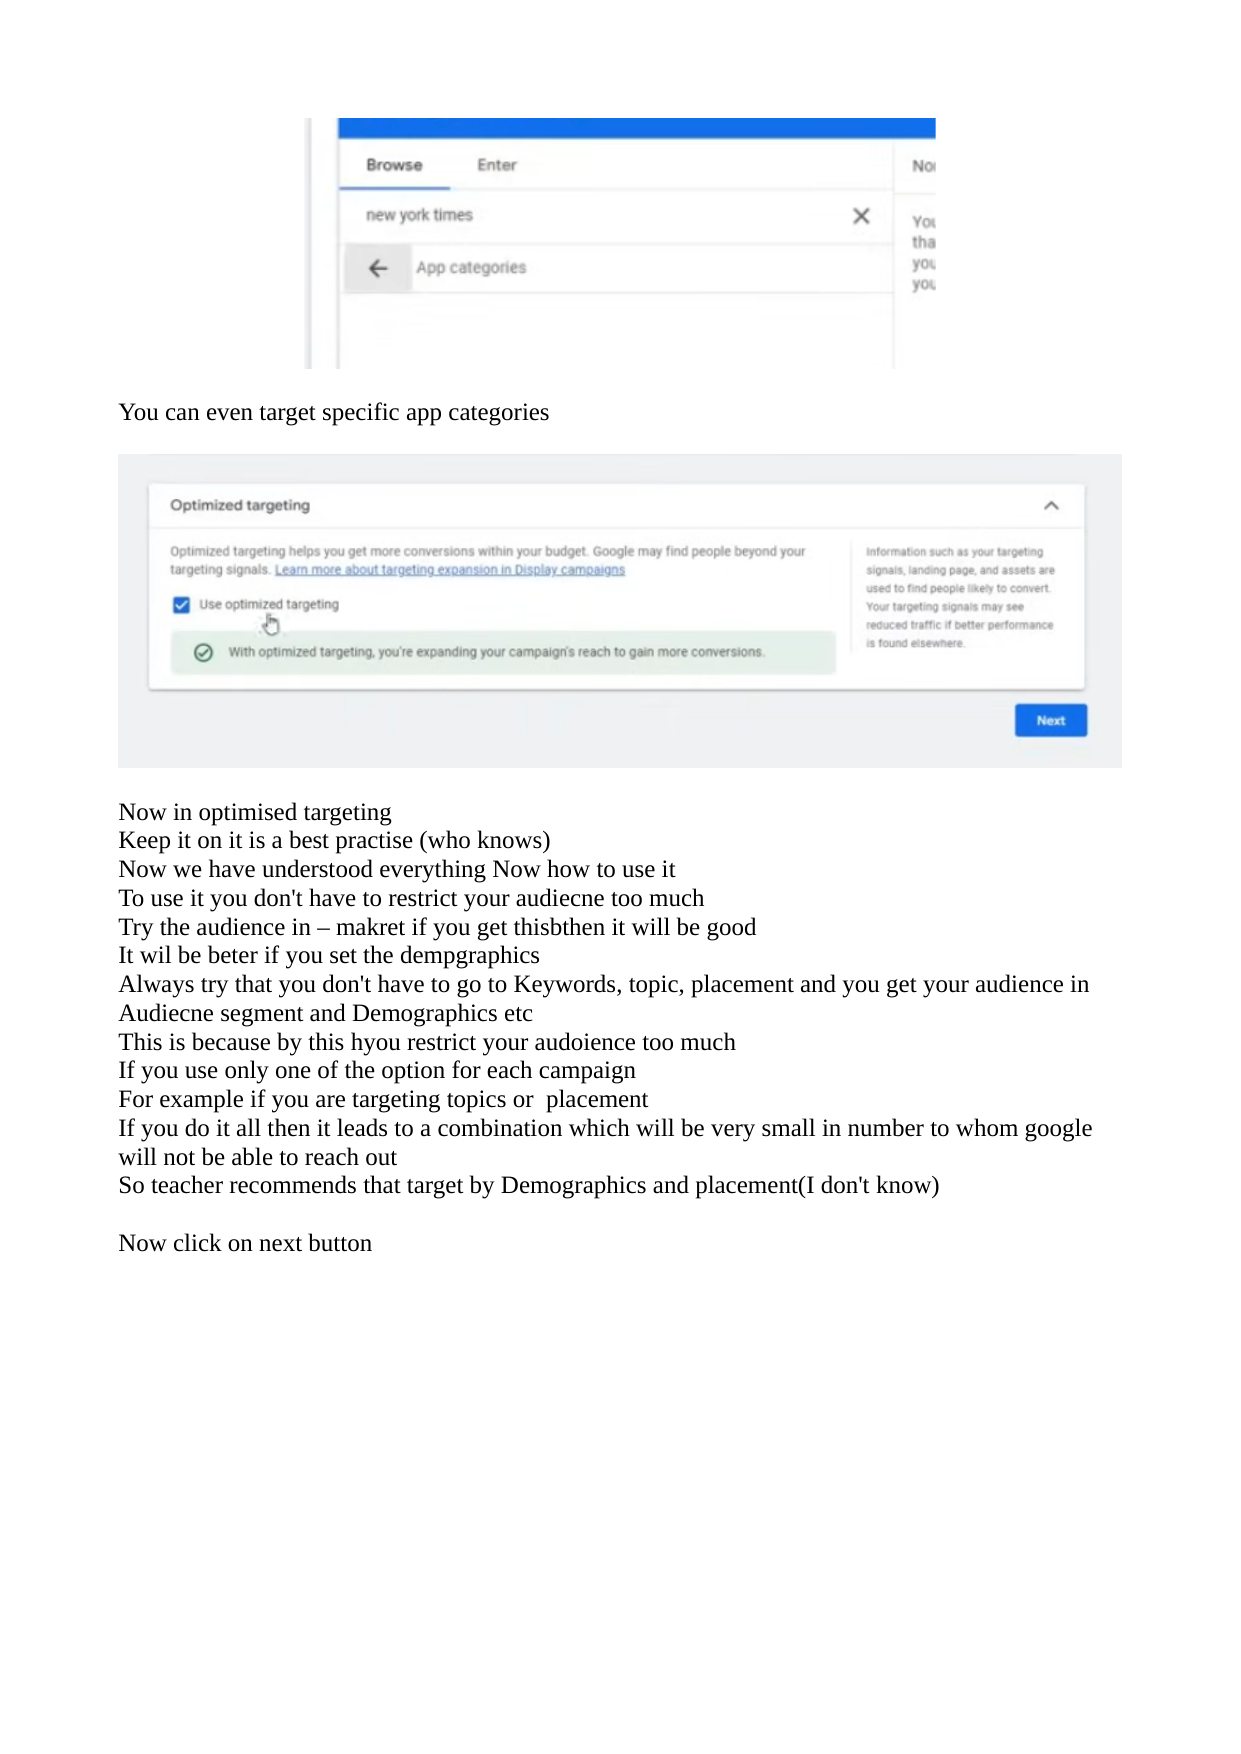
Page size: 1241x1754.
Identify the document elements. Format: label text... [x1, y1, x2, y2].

text Audiecne segment and Demographics etc [118, 998, 1122, 1027]
text If you do it all then it leads to a combination which will be very small in number to whom google will not be able to reach out [118, 1113, 1122, 1171]
text To use it you don't have to restrict your audiecne too much [118, 883, 1122, 912]
text Now click on next button [118, 1228, 1122, 1257]
text So teacher recommends that target by Demographics and placement(I don't know) [118, 1171, 1122, 1199]
text Keep it on it is a best practise (who knows) [118, 826, 1122, 854]
text For example if you are targeting topics or placement [118, 1084, 1122, 1113]
text Always try that you don't have to go to Keywords, topic, placement and you get your audience in [118, 969, 1122, 998]
text Now we have understood everything Now how to use it [118, 854, 1122, 883]
text Now in optimised targeting [118, 797, 1122, 826]
text Try the audience in – makret if you get thisbthen it will be good [118, 912, 1122, 941]
picture [118, 454, 1122, 768]
text If you use only one of the option for each campaign [118, 1056, 1122, 1084]
text This is because by this hyou restrict your audoience too much [118, 1027, 1122, 1056]
text You can even target specific app categories [118, 397, 1122, 426]
text It wil be beter if you set the dempgraphics [118, 941, 1122, 969]
picture [304, 118, 936, 369]
